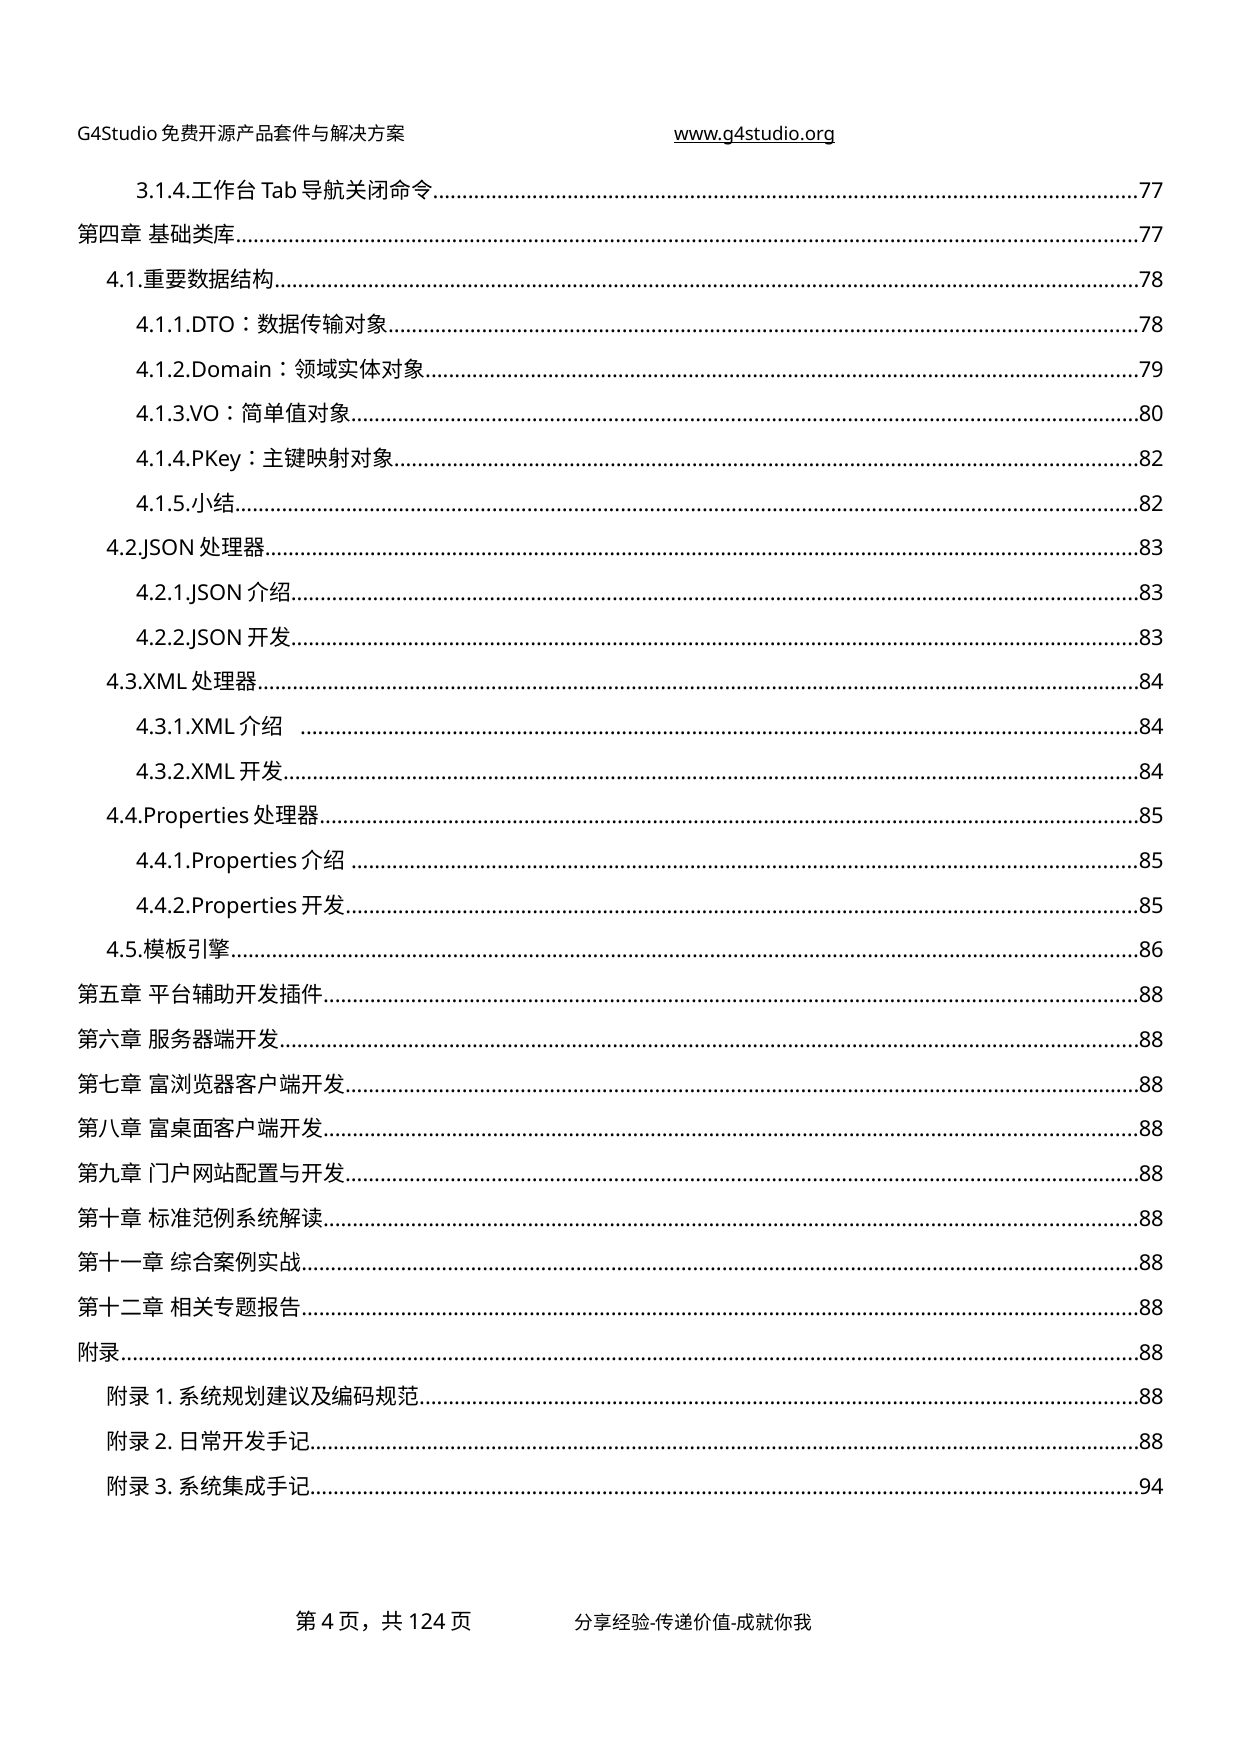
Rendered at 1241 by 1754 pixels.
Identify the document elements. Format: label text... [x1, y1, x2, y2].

text 第十一章 综合案例实战 88 [77, 1247, 1163, 1277]
text 第六章 服务器端开发 88 [77, 1024, 1163, 1054]
text 附录 88 [77, 1337, 1163, 1366]
text 4.4.Properties处理器 85 [106, 800, 1163, 830]
text 4.3.XML处理器 84 [106, 666, 1163, 696]
text 4.1.2.Domain：领域实体对象 79 [136, 353, 1163, 383]
text 附录1. 系统规划建议及编码规范 88 [106, 1381, 1163, 1411]
text 4.1.1.DTO：数据传输对象 78 [136, 309, 1163, 339]
text 附录3. 系统集成手记 94 [106, 1471, 1163, 1501]
text 4.4.2.Properties开发 85 [136, 890, 1163, 919]
text 4.1.3.VO：简单值对象 80 [136, 398, 1163, 428]
text 第十二章 相关专题报告 88 [77, 1292, 1163, 1322]
text 4.2.2.JSON开发 83 [136, 622, 1163, 651]
text 第五章 平台辅助开发插件 88 [77, 979, 1163, 1009]
text 4.2.JSON处理器 83 [106, 532, 1163, 562]
text 第四章 基础类库 77 [77, 219, 1163, 249]
text 第九章 门户网站配置与开发 88 [77, 1158, 1163, 1188]
text 4.1.5.小结 82 [136, 488, 1163, 517]
text 4.4.1.Properties介绍 85 [136, 845, 1163, 875]
text 第七章 富浏览器客户端开发 88 [77, 1068, 1163, 1098]
text 3.1.4.工作台Tab导航关闭命令 77 [136, 175, 1163, 204]
text 第八章 富桌面客户端开发 88 [77, 1113, 1163, 1143]
text 4.1.4.PKey：主键映射对象 82 [136, 443, 1163, 473]
text 4.3.2.XML开发 84 [136, 756, 1163, 786]
text 附录2. 日常开发手记 88 [106, 1426, 1163, 1456]
text 4.5.模板引擎 86 [106, 934, 1163, 964]
text 4.2.1.JSON介绍 83 [136, 577, 1163, 607]
text [106, 1515, 1163, 1545]
text 4.1.重要数据结构 78 [106, 264, 1163, 294]
text 第十章 标准范例系统解读 88 [77, 1203, 1163, 1232]
text 4.3.1.XML介绍 84 [136, 711, 1163, 741]
